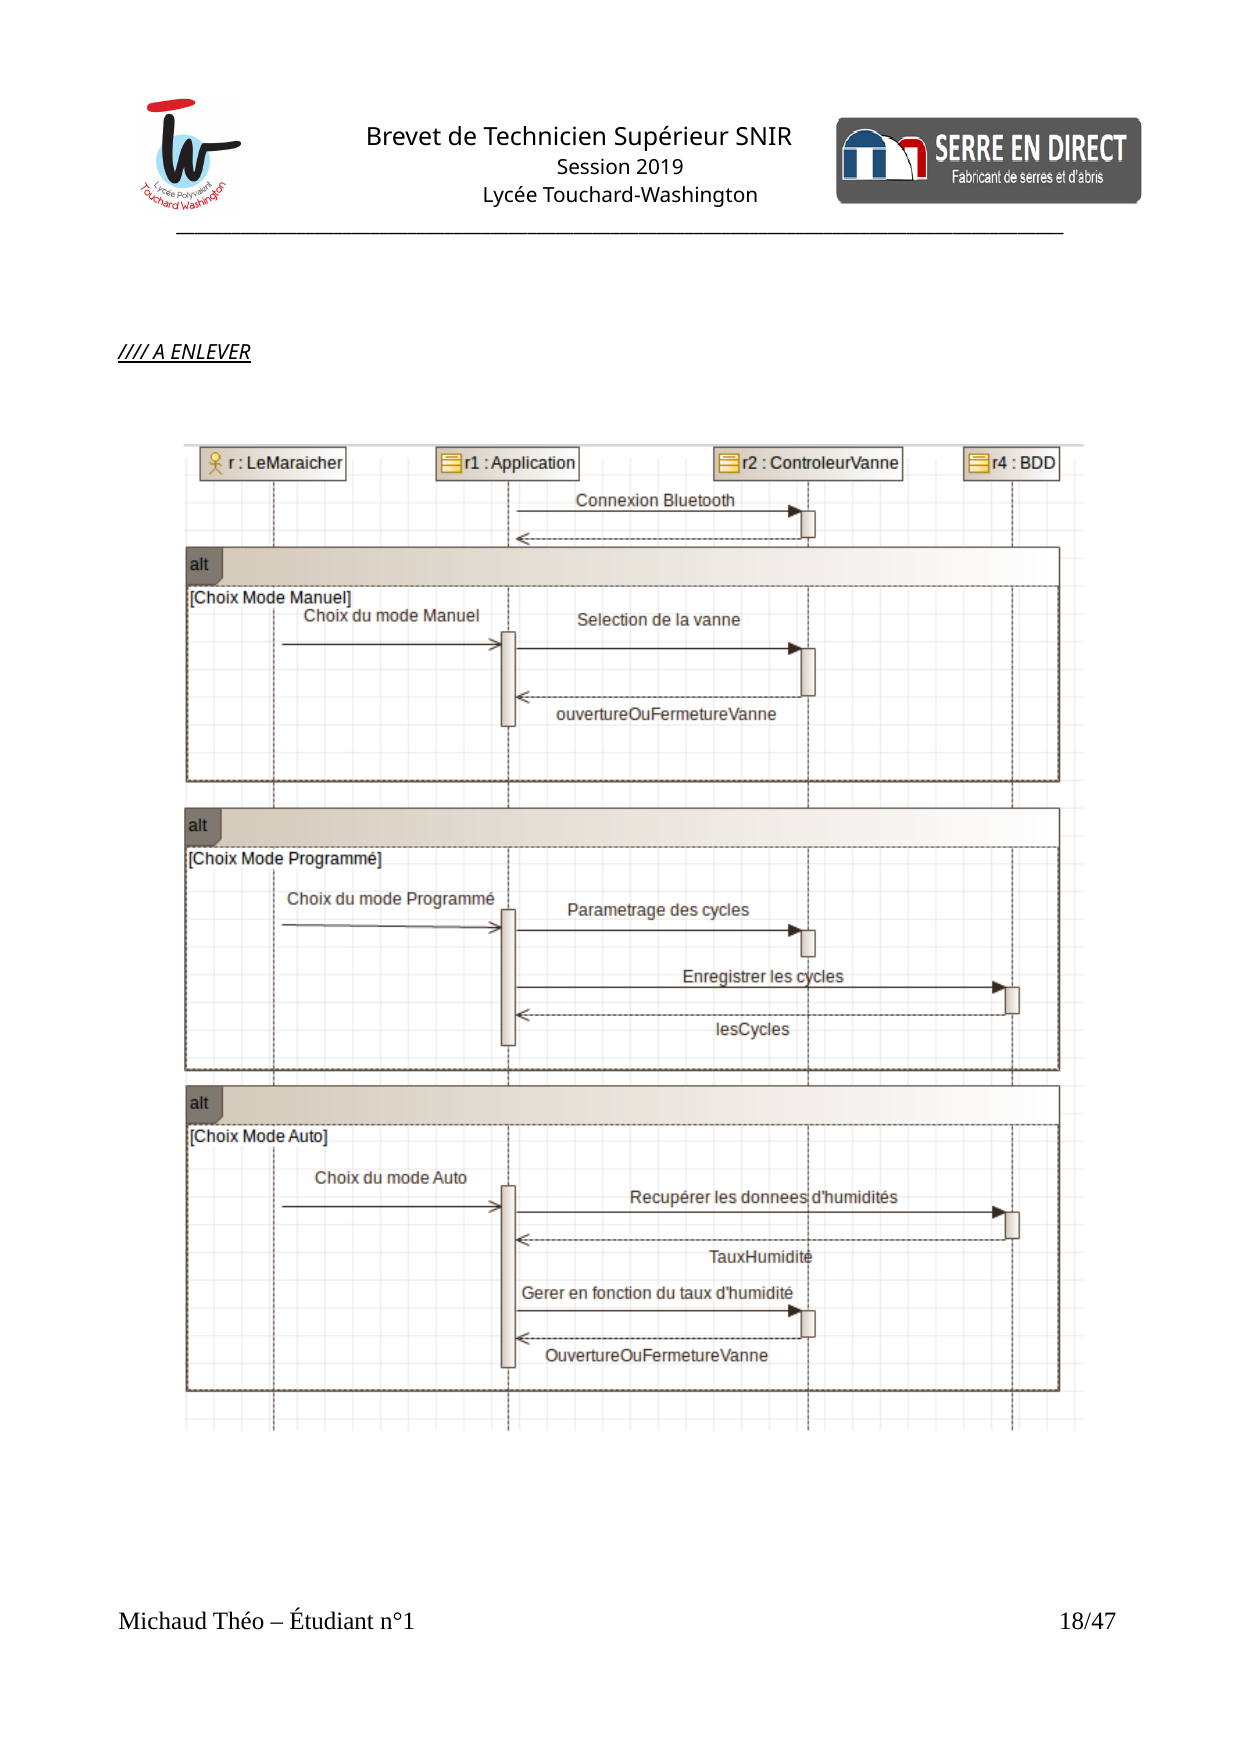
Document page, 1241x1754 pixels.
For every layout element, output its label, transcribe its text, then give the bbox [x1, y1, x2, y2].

picture [183, 444, 1084, 1431]
subtitle //// A ENLEVER [118, 337, 1122, 365]
picture [831, 115, 1145, 208]
picture [138, 95, 243, 212]
